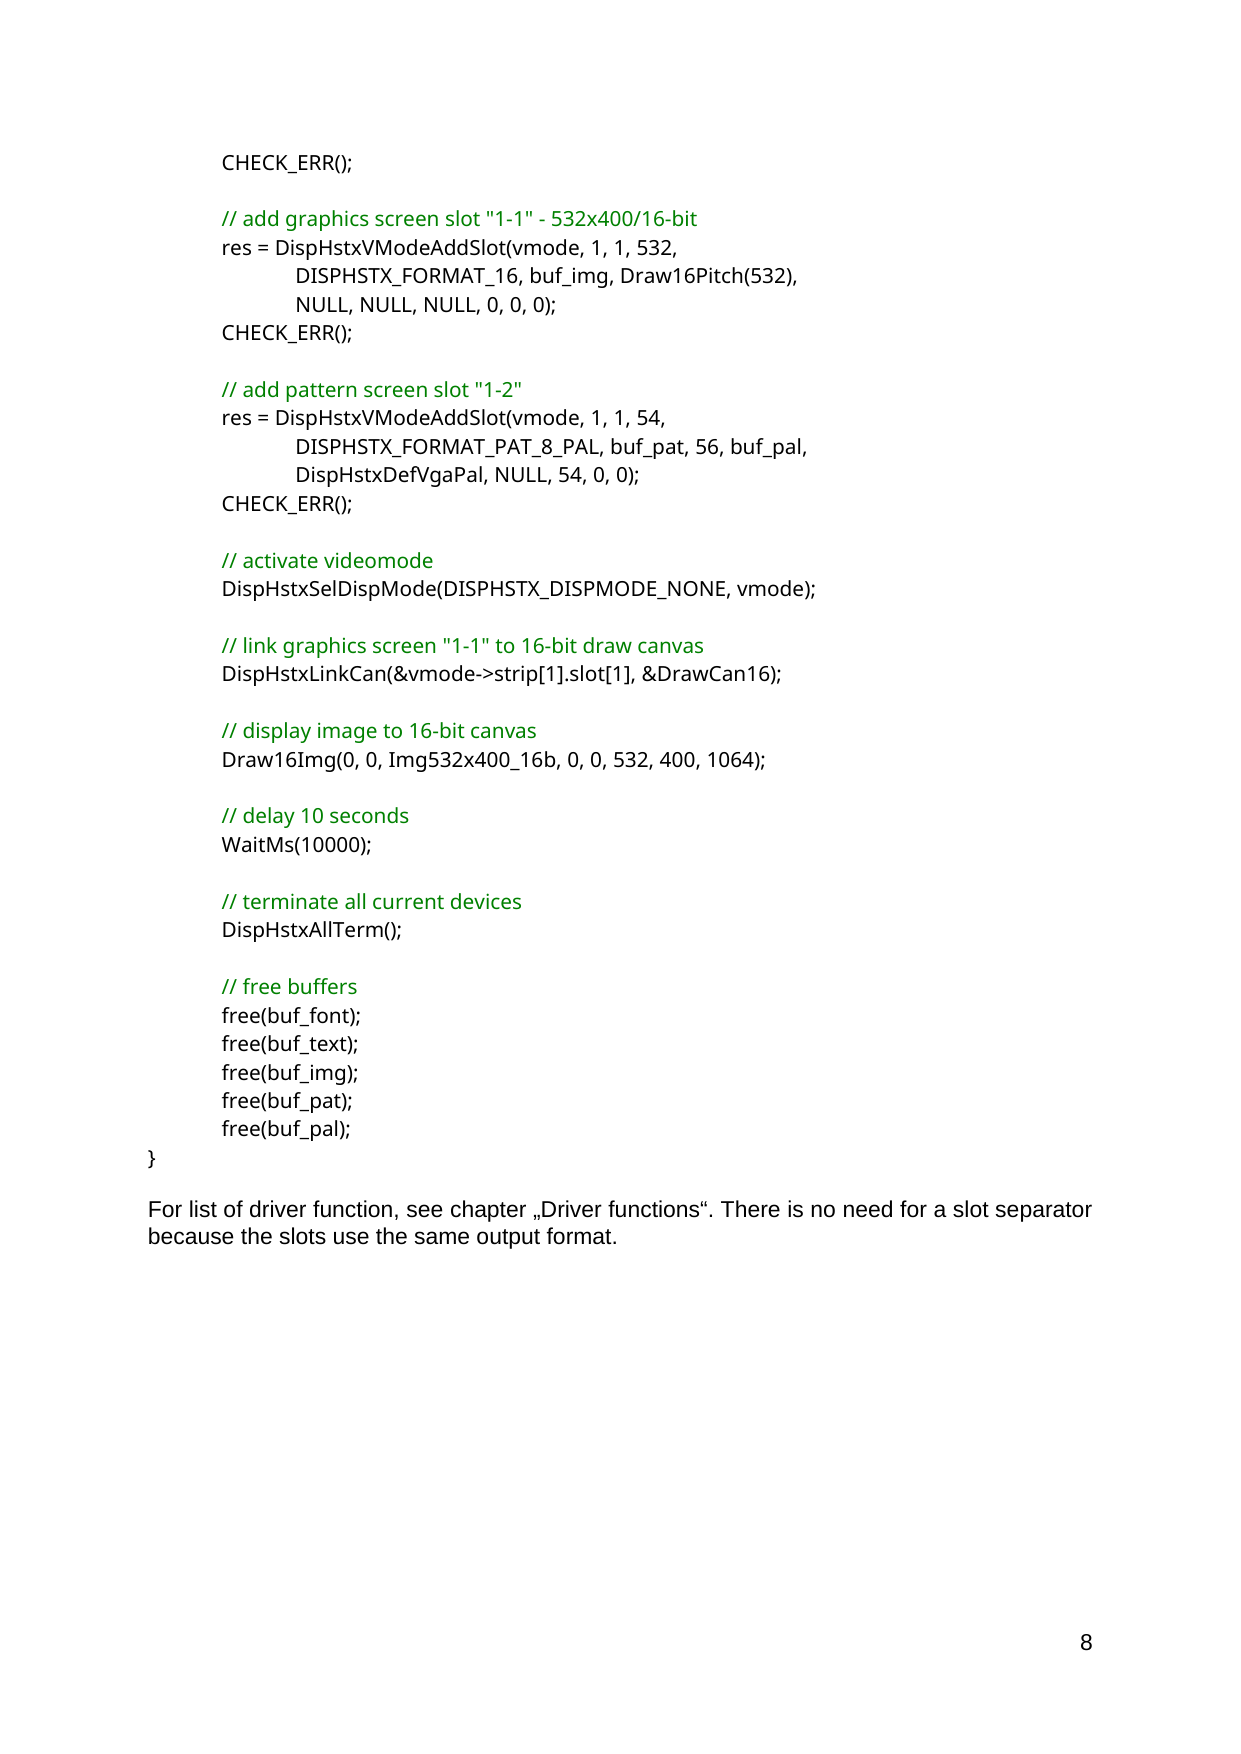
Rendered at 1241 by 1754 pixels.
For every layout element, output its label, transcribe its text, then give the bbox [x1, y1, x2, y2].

text // add graphics screen slot "1-1" - 532x400/16-bit [148, 204, 1093, 233]
text DispHstxLinkCan(&vmode->strip[1].slot[1], &DrawCan16); [148, 659, 1093, 688]
text DispHstxDefVgaPal, NULL, 54, 0, 0); [295, 460, 1093, 489]
text free(buf_text); [148, 1029, 1093, 1058]
text DispHstxAllTerm(); [148, 915, 1093, 944]
text Draw16Img(0, 0, Img532x400_16b, 0, 0, 532, 400, 1064); [148, 745, 1093, 773]
text } [148, 1143, 1093, 1171]
text // link graphics screen "1-1" to 16-bit draw canvas [148, 631, 1093, 659]
text WaitMs(10000); [148, 830, 1093, 858]
text CHECK_ERR(); [148, 318, 1093, 347]
text // display image to 16-bit canvas [148, 716, 1093, 745]
text CHECK_ERR(); [148, 148, 1093, 176]
text free(buf_img); [148, 1058, 1093, 1086]
text free(buf_pal); [148, 1114, 1093, 1143]
text NULL, NULL, NULL, 0, 0, 0); [221, 290, 1093, 318]
text DISPHSTX_FORMAT_PAT_8_PAL, buf_pat, 56, buf_pal, [221, 432, 1093, 460]
text For list of driver function, see chapter „Driver functions“. There is no need for a slot separator because the slots use the same output format. [148, 1196, 1093, 1249]
text CHECK_ERR(); [148, 489, 1093, 517]
text // delay 10 seconds [148, 802, 1093, 830]
text // add pattern screen slot "1-2" [148, 375, 1093, 403]
text res = DispHstxVModeAddSlot(vmode, 1, 1, 532, [148, 233, 1093, 261]
text DispHstxSelDispMode(DISPHSTX_DISPMODE_NONE, vmode); [148, 574, 1093, 603]
text free(buf_font); [148, 1001, 1093, 1029]
text free(buf_pat); [148, 1086, 1093, 1114]
text // activate videomode [148, 546, 1093, 574]
text DISPHSTX_FORMAT_16, buf_img, Draw16Pitch(532), [221, 261, 1093, 290]
text // free buffers [148, 972, 1093, 1001]
text res = DispHstxVModeAddSlot(vmode, 1, 1, 54, [148, 403, 1093, 432]
text // terminate all current devices [148, 887, 1093, 915]
